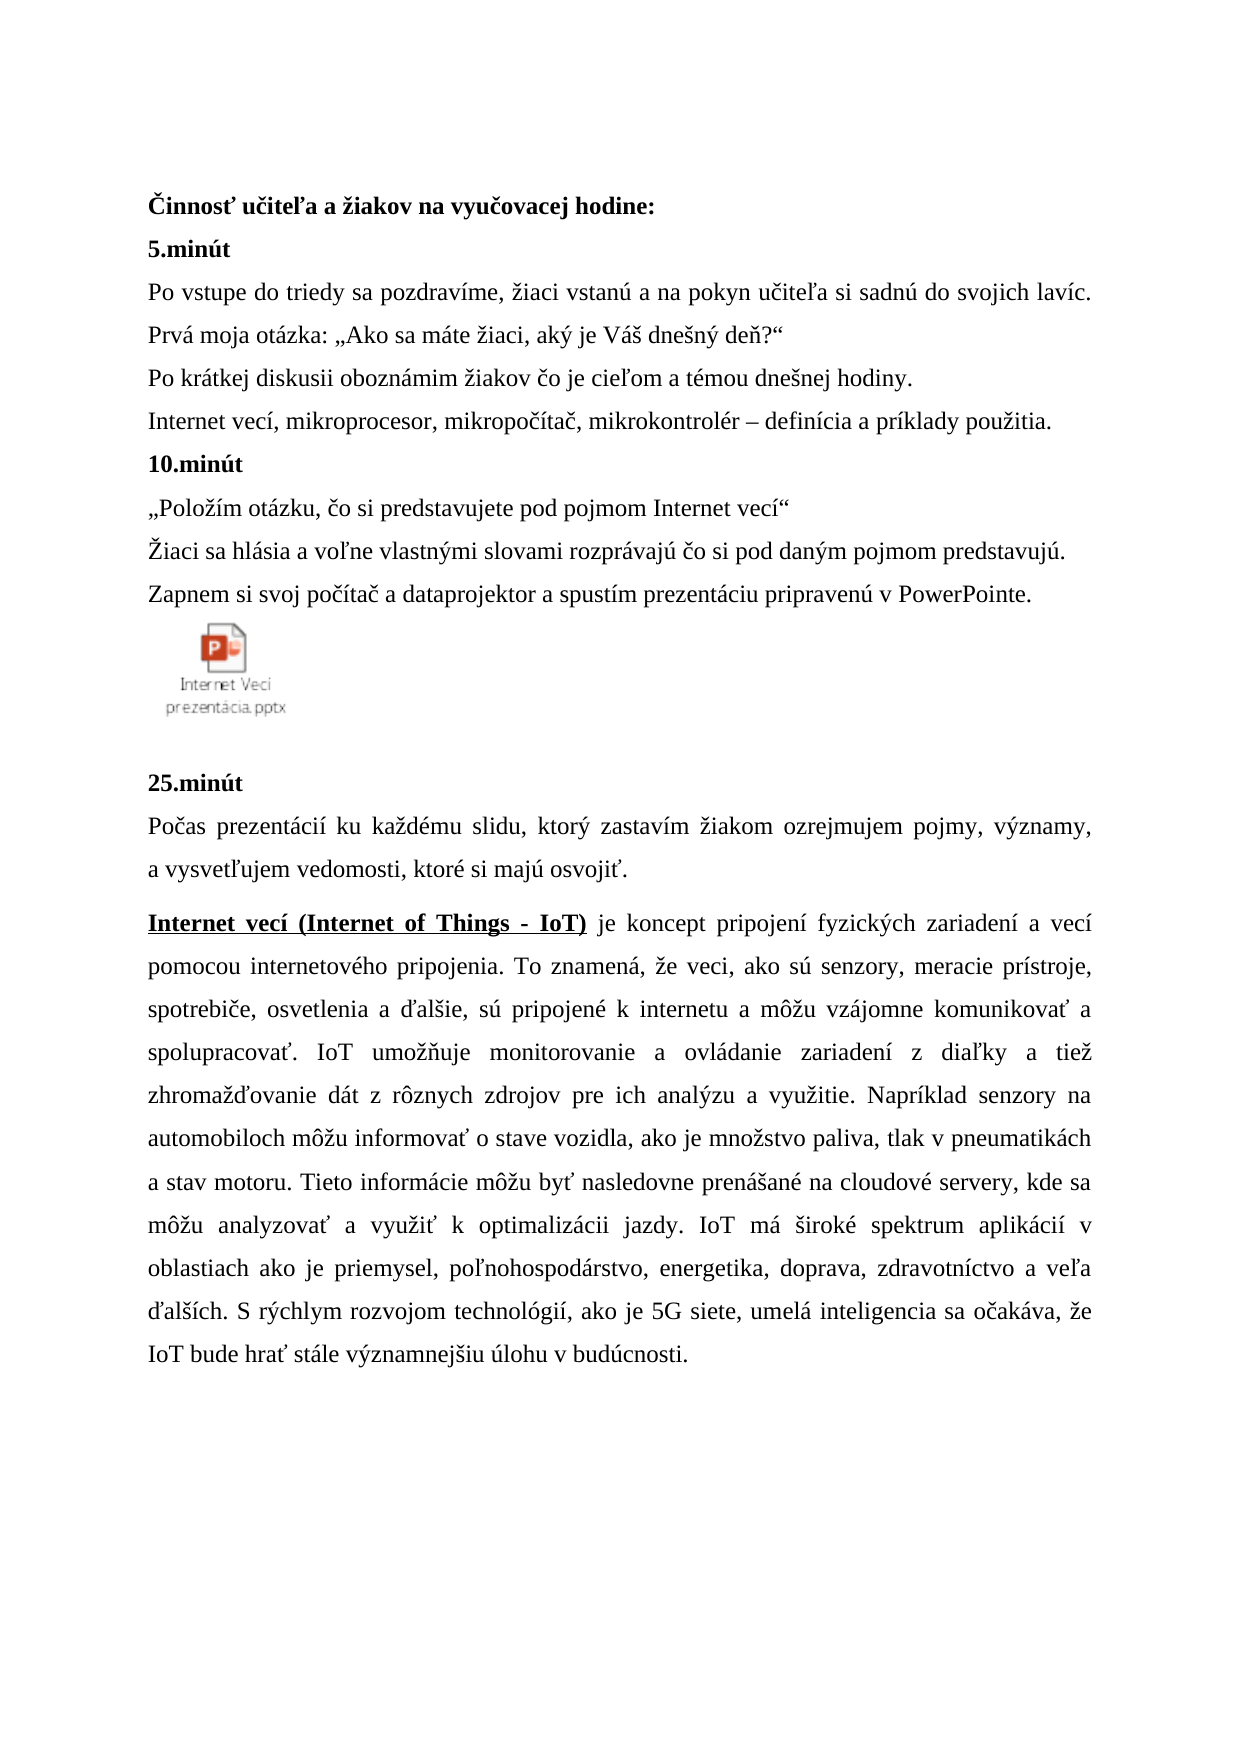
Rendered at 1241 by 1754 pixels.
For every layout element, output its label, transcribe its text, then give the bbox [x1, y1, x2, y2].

text Po vstupe do triedy sa pozdravíme, žiaci vstanú a na pokyn učiteľa si sadnú do svojich lavíc. Prvá moja otázka: „Ako sa máte žiaci, aký je Váš dnešný deň?“ [148, 277, 1093, 349]
text Po krátkej diskusii oboznámim žiakov čo je cieľom a témou dnešnej hodiny. [148, 363, 1093, 392]
text Internet vecí, mikroprocesor, mikropočítač, mikrokontrolér – definícia a príklady použitia. [148, 406, 1093, 435]
text Internet vecí (Internet of Things - IoT) je koncept pripojení fyzických zariadení a vecí pomocou internetového pripojenia. To znamená, že veci, ako sú senzory, meracie prístroje, spotrebiče, osvetlenia a ďalšie, sú pripojené k internetu a môžu vzájomne komunikovať a spolupracovať. IoT umožňuje monitorovanie a ovládanie zariadení z diaľky a tiež zhromažďovanie dát z rôznych zdrojov pre ich analýzu a využitie. Napríklad senzory na automobiloch môžu informovať o stave vozidla, ako je množstvo paliva, tlak v pneumatikách a stav motoru. Tieto informácie môžu byť nasledovne prenášané na cloudové servery, kde sa môžu analyzovať a využiť k optimalizácii jazdy. IoT má široké spektrum aplikácií v oblastiach ako je priemysel, poľnohospodárstvo, energetika, doprava, zdravotníctvo a veľa ďalších. S rýchlym rozvojom technológií, ako je 5G siete, umelá inteligencia sa očakáva, že IoT bude hrať stále významnejšiu úlohu v budúcnosti. [148, 908, 1093, 1368]
text Žiaci sa hlásia a voľne vlastnými slovami rozprávajú čo si pod daným pojmom predstavujú. [148, 536, 1093, 564]
text Činnosť učiteľa a žiakov na vyučovacej hodine: [148, 191, 1093, 219]
text 5.minút [148, 234, 1093, 263]
text „Položím otázku, čo si predstavujete pod pojmom Internet vecí“ [148, 493, 1093, 521]
text 10.minút [148, 449, 1093, 478]
text 25.minút [148, 768, 1093, 797]
text Počas prezentácií ku každému slidu, ktorý zastavím žiakom ozrejmujem pojmy, významy, a vysvetľujem vedomosti, ktoré si majú osvojiť. [148, 811, 1093, 883]
text Zapnem si svoj počítač a dataprojektor a spustím prezentáciu pripravenú v PowerPointe. [148, 579, 1093, 608]
